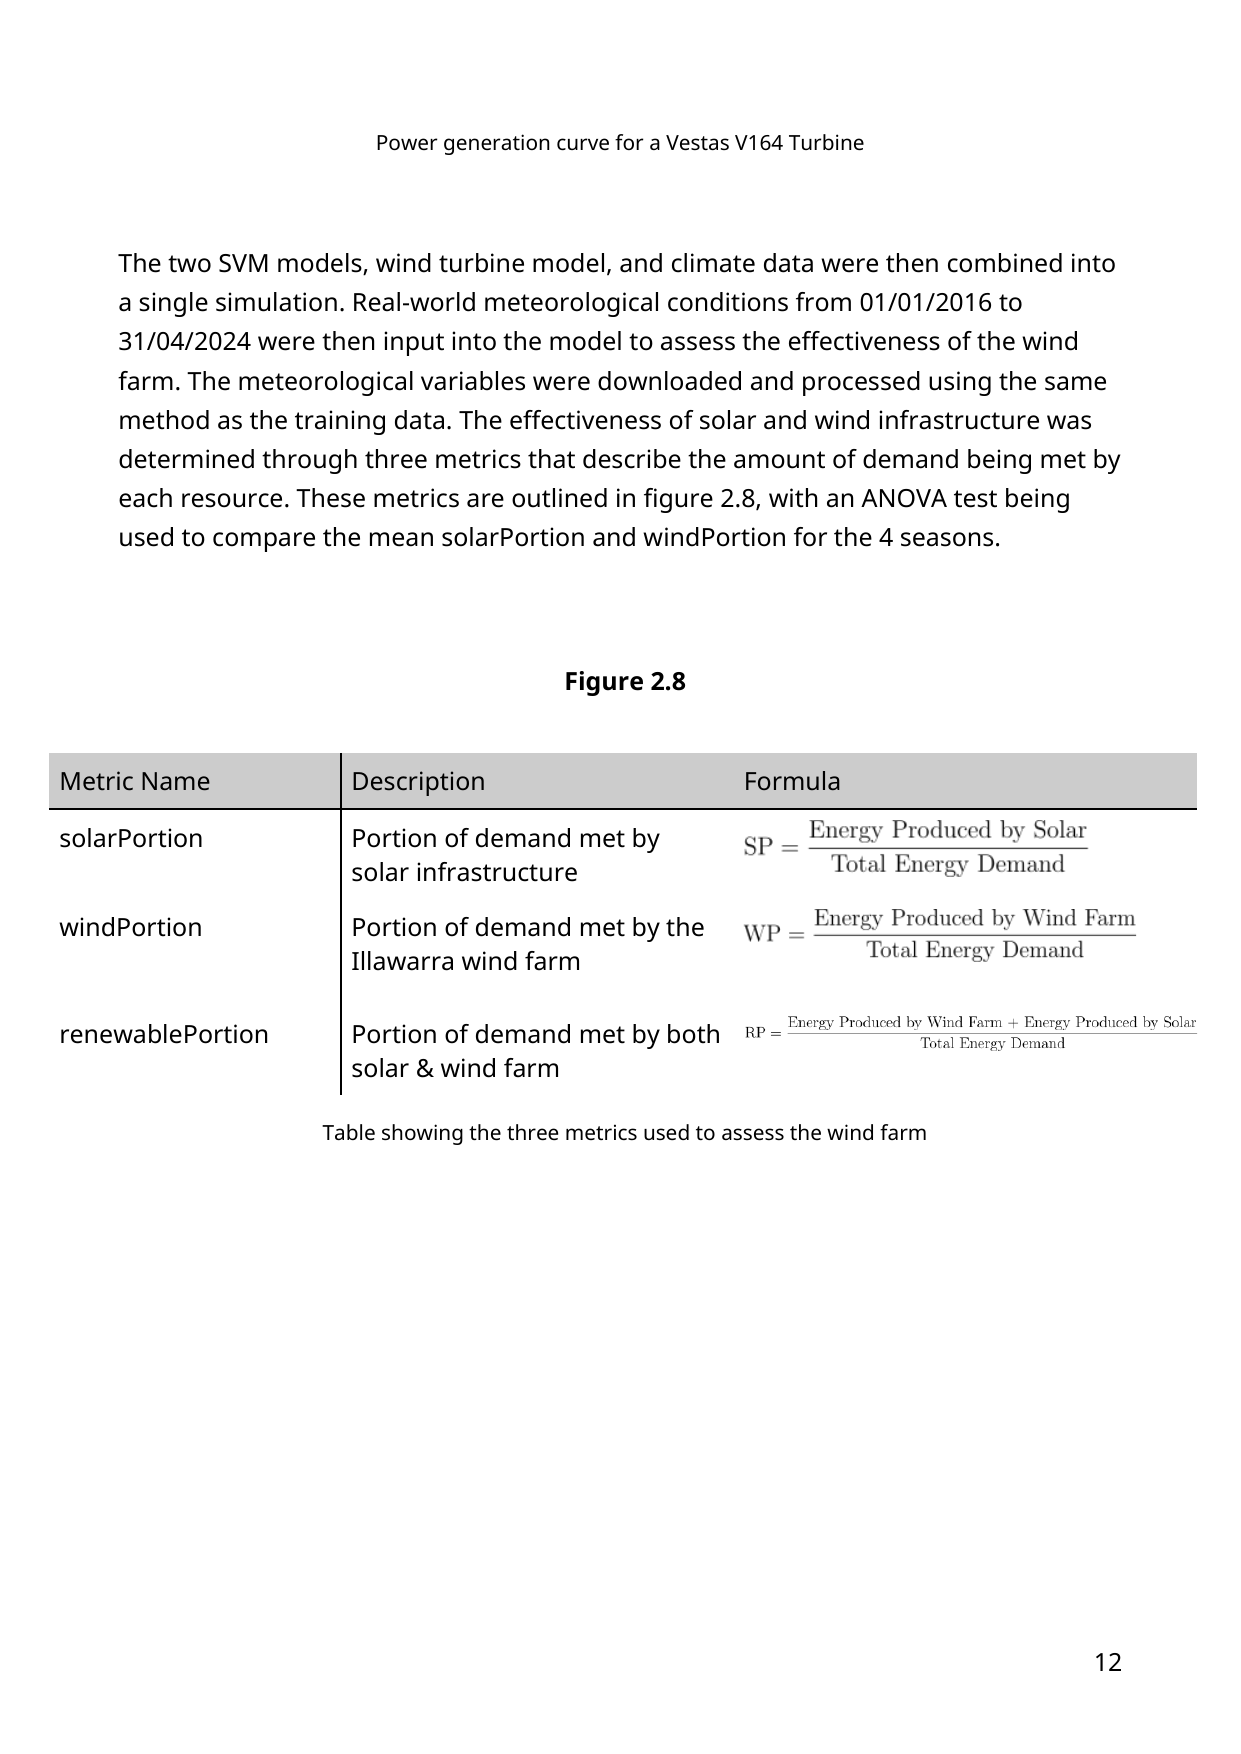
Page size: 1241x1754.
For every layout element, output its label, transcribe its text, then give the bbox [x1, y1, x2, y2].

text The two SVM models, wind turbine model, and climate data were then combined into a single simulation. Real-world meteorological conditions from 01/01/2016 to 31/04/2024 were then input into the model to assess the effectiveness of the wind farm. The meteorological variables were downloaded and processed using the same method as the training data. The effectiveness of solar and wind infrastructure was determined through three metrics that describe the amount of demand being met by each resource. These metrics are outlined in figure 2.8, with an ANOVA test being used to compare the mean solarPortion and windPortion for the 4 seasons. [118, 246, 1122, 554]
table_header Figure 2.8 [38, 654, 1212, 708]
table_cell Portion of demand met by solar infrastructure [342, 810, 733, 899]
table_cell [38, 709, 1212, 1107]
table_cell windPortion [49, 899, 340, 1006]
table_header [7, 559, 1233, 614]
picture [743, 1016, 1198, 1051]
table_header Formula [733, 753, 1197, 808]
picture [743, 820, 1089, 877]
table_cell Table showing the three metrics used to assess the wind farm [38, 1108, 1212, 1157]
table_cell Portion of demand met by the Illawarra wind farm [342, 899, 733, 1006]
table_cell [733, 1006, 1197, 1095]
table_cell renewablePortion [49, 1006, 340, 1095]
picture [743, 909, 1137, 962]
table_header Metric Name [49, 753, 340, 808]
table_cell Portion of demand met by both solar & wind farm [342, 1006, 733, 1095]
table_header Description [342, 753, 733, 808]
table_cell Power generation curve for a Vestas V164 Turbine [264, 118, 976, 167]
table_cell [733, 810, 1197, 899]
table_cell solarPortion [49, 810, 340, 899]
table_cell [733, 899, 1197, 1006]
